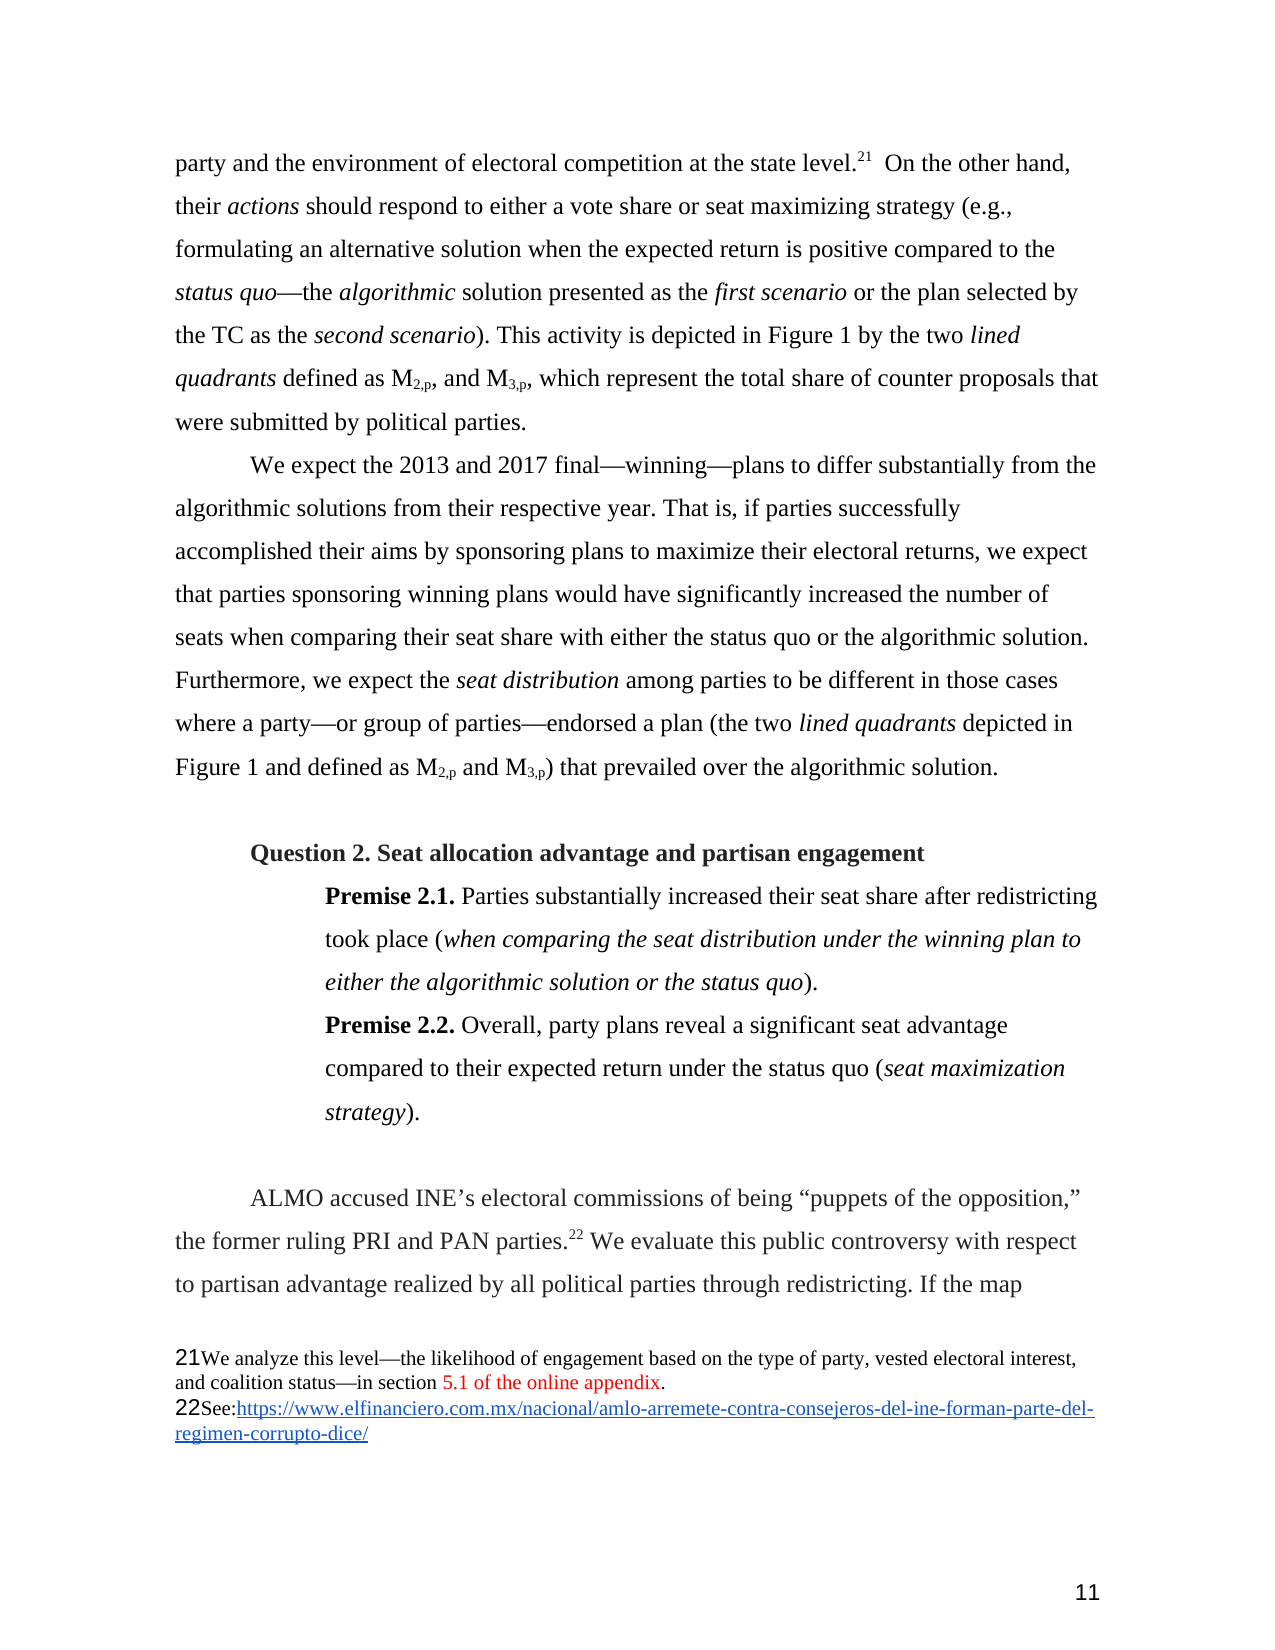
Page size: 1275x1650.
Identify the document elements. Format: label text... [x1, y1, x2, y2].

text ALMO accused INE’s electoral commissions of being “puppets of the opposition,” the former ruling PRI and PAN parties. We evaluate this public controversy with respect to partisan advantage realized by all political parties through redistricting. If the map [175, 1183, 1100, 1298]
text See:https://www.elfinanciero.com.mx/nacional/amlo-arremete-contra-consejeros-del-ine-forman-parte-del-regimen-corrupto-dice/ [175, 1394, 1100, 1445]
text Premise 2.1. Parties substantially increased their seat share after redistricting took place (when comparing the seat distribution under the winning plan to either the algorithmic solution or the status quo). [325, 881, 1100, 996]
text Premise 2.2. Overall, party plans reveal a significant seat advantage compared to their expected return under the status quo (seat maximization strategy). [325, 1010, 1100, 1125]
text We analyze this level––the likelihood of engagement based on the type of party, vested electoral interest, and coalition status––in section 5.1 of the online appendix. [175, 1344, 1100, 1394]
text Question 2. Seat allocation advantage and partisan engagement [250, 838, 1100, 867]
text party and the environment of electoral competition at the state level. On the other hand, their actions should respond to either a vote share or seat maximizing strategy (e.g., formulating an alternative solution when the expected return is positive compared to the status quo––the algorithmic solution presented as the first scenario or the plan selected by the TC as the second scenario). This activity is depicted in Figure 1 by the two lined quadrants defined as M2,p, and M3,p, which represent the total share of counter proposals that were submitted by political parties. [175, 148, 1100, 435]
text We expect the 2013 and 2017 final––winning––plans to differ substantially from the algorithmic solutions from their respective year. That is, if parties successfully accomplished their aims by sponsoring plans to maximize their electoral returns, we expect that parties sponsoring winning plans would have significantly increased the number of seats when comparing their seat share with either the status quo or the algorithmic solution. Furthermore, we expect the seat distribution among parties to be different in those cases where a party––or group of parties––endorsed a plan (the two lined quadrants depicted in Figure 1 and defined as M2,p and M3,p) that prevailed over the algorithmic solution. [175, 450, 1100, 780]
